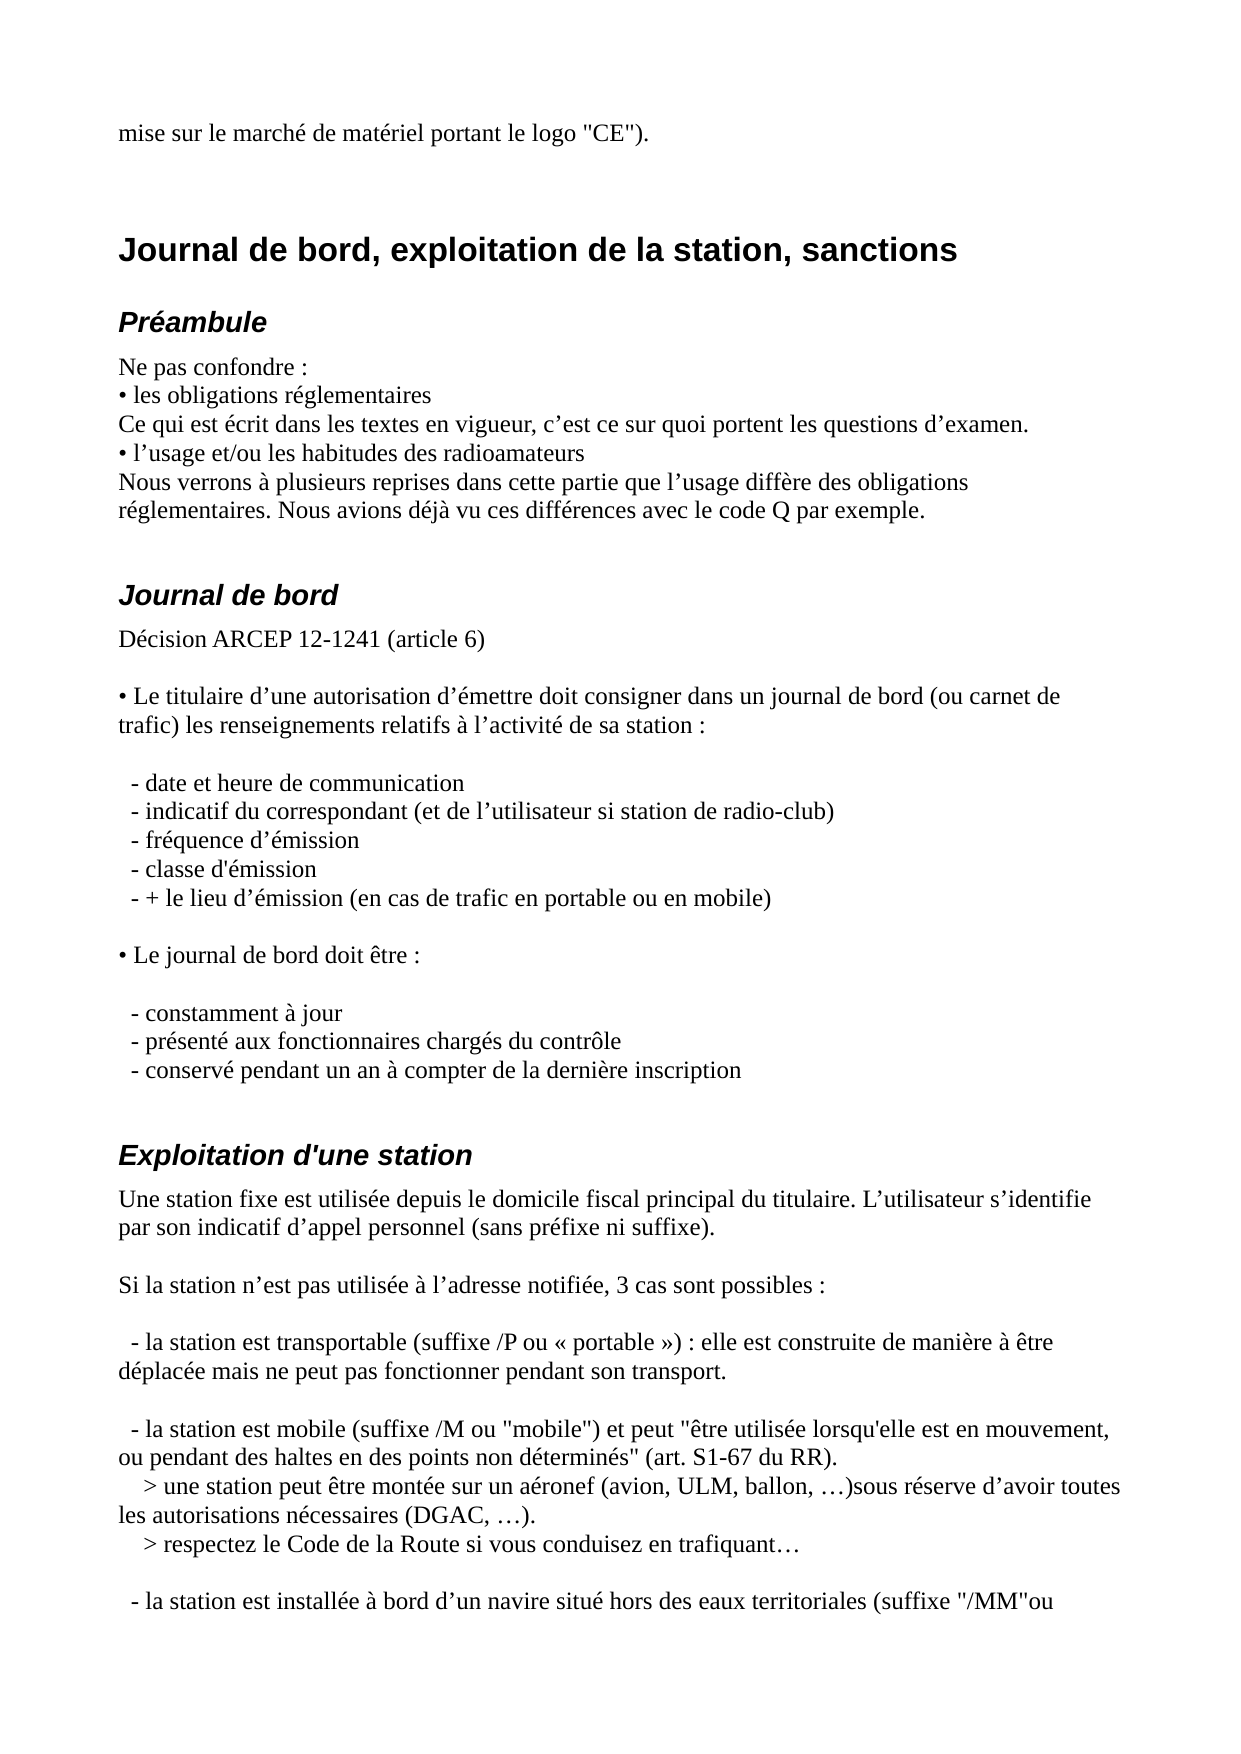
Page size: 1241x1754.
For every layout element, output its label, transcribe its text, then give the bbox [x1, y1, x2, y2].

text > respectez le Code de la Route si vous conduisez en trafiquant… [118, 1529, 1122, 1557]
text Nous verrons à plusieurs reprises dans cette partie que l’usage diffère des obligations réglementaires. Nous avions déjà vu ces différences avec le code Q par exemple. [118, 467, 1122, 524]
text - constamment à jour [118, 998, 1122, 1026]
subtitle Journal de bord, exploitation de la station, sanctions [118, 229, 1122, 268]
text mise sur le marché de matériel portant le logo "CE"). [118, 118, 1122, 147]
text - date et heure de communication [118, 768, 1122, 796]
text • les obligations réglementaires [118, 380, 1122, 409]
text - indicatif du correspondant (et de l’utilisateur si station de radio-club) [118, 796, 1122, 825]
text - fréquence d’émission [118, 825, 1122, 854]
text - classe d'émission [118, 854, 1122, 883]
text > une station peut être montée sur un aéronef (avion, ULM, ballon, …)sous réserve d’avoir toutes les autorisations nécessaires (DGAC, …). [118, 1471, 1122, 1529]
text - présenté aux fonctionnaires chargés du contrôle [118, 1026, 1122, 1055]
text - conservé pendant un an à compter de la dernière inscription [118, 1055, 1122, 1084]
text Décision ARCEP 12-1241 (article 6) [118, 624, 1122, 653]
text Si la station n’est pas utilisée à l’adresse notifiée, 3 cas sont possibles : [118, 1270, 1122, 1299]
text Une station fixe est utilisée depuis le domicile fiscal principal du titulaire. L’utilisateur s’identifie par son indicatif d’appel personnel (sans préfixe ni suffixe). [118, 1184, 1122, 1241]
text Ce qui est écrit dans les textes en vigueur, c’est ce sur quoi portent les questions d’examen. [118, 409, 1122, 438]
text - la station est transportable (suffixe /P ou « portable ») : elle est construite de manière à être déplacée mais ne peut pas fonctionner pendant son transport. [118, 1327, 1122, 1385]
subtitle Journal de bord [118, 578, 1122, 611]
text • l’usage et/ou les habitudes des radioamateurs [118, 438, 1122, 467]
text - la station est mobile (suffixe /M ou "mobile") et peut "être utilisée lorsqu'elle est en mouvement, ou pendant des haltes en des points non déterminés" (art. S1-67 du RR). [118, 1414, 1122, 1471]
subtitle Exploitation d'une station [118, 1138, 1122, 1171]
text • Le titulaire d’une autorisation d’émettre doit consigner dans un journal de bord (ou carnet de trafic) les renseignements relatifs à l’activité de sa station : [118, 681, 1122, 739]
text Ne pas confondre : [118, 352, 1122, 380]
subtitle Préambule [118, 306, 1122, 339]
text - + le lieu d’émission (en cas de trafic en portable ou en mobile) [118, 883, 1122, 911]
text • Le journal de bord doit être : [118, 940, 1122, 969]
text - la station est installée à bord d’un navire situé hors des eaux territoriales (suffixe "/MM"ou [118, 1586, 1122, 1615]
